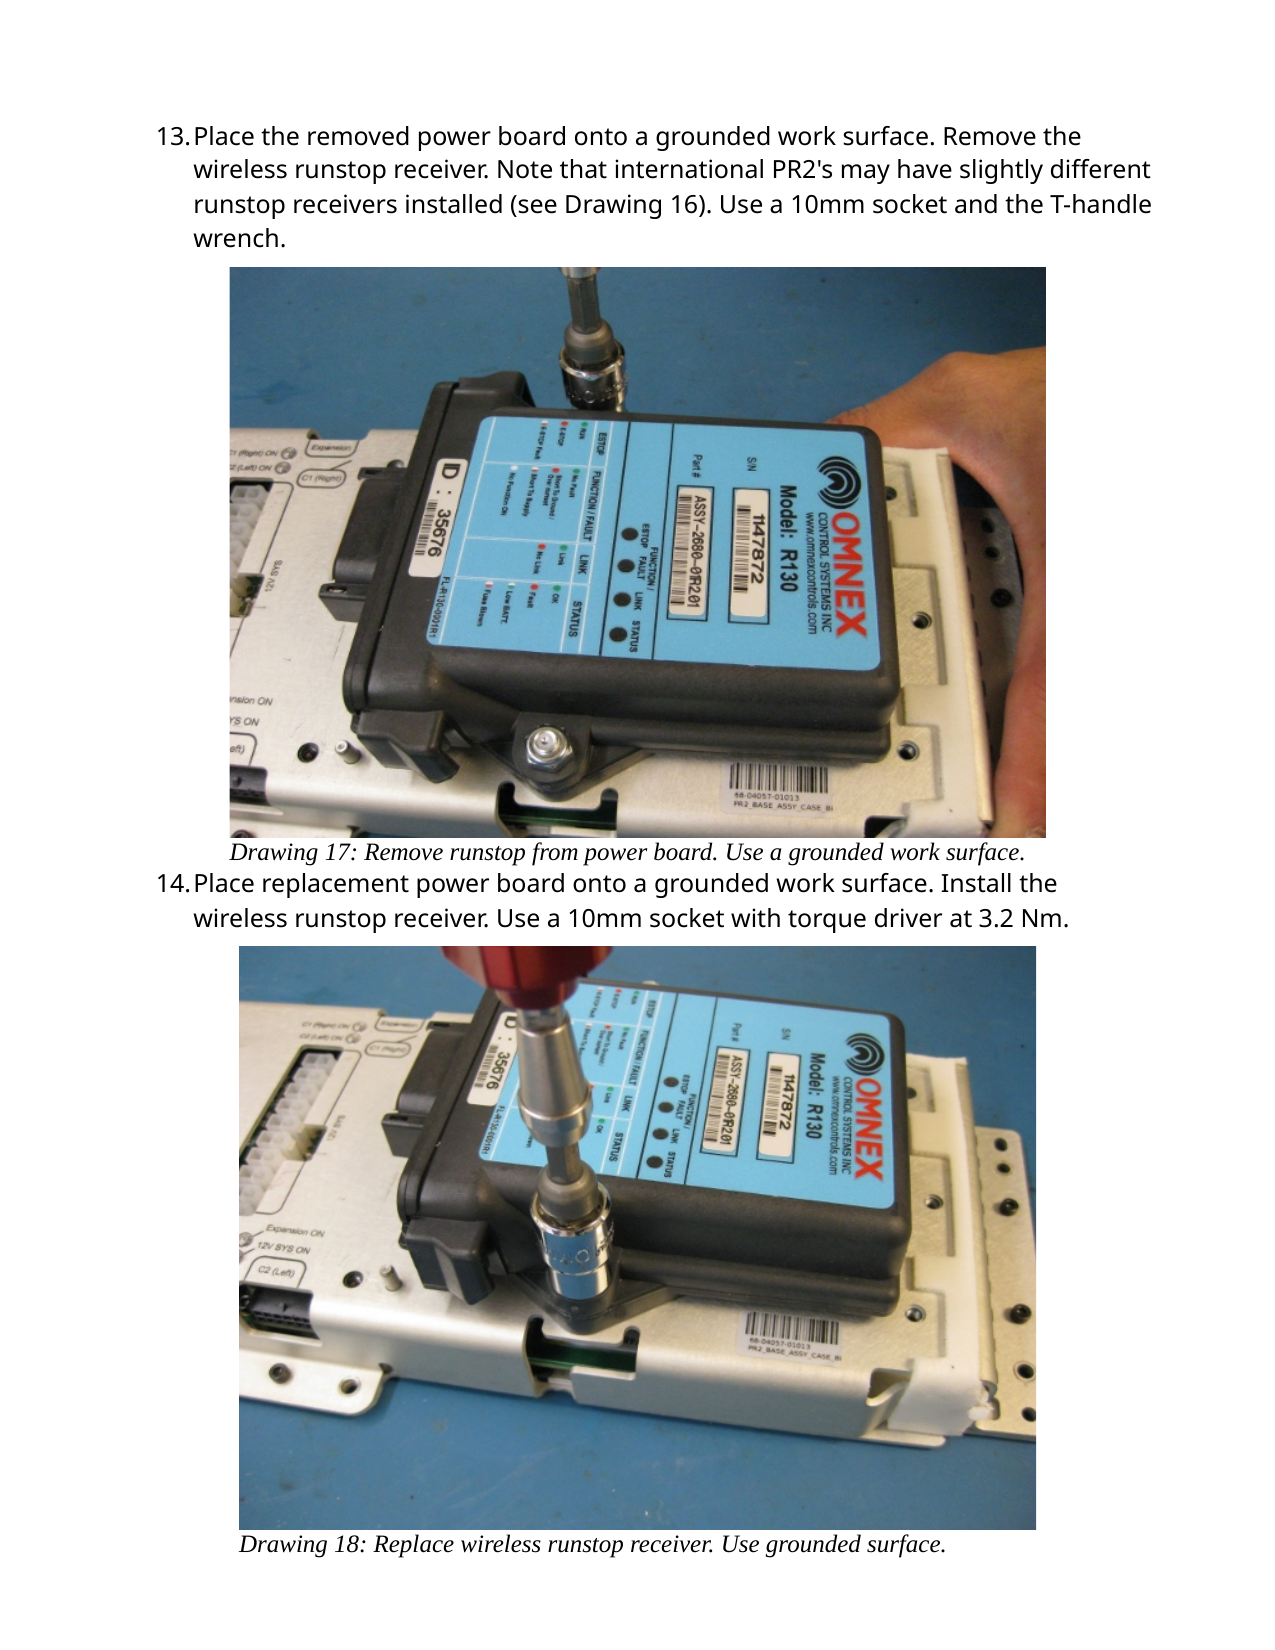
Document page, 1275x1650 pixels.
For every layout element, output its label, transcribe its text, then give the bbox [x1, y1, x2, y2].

list Place the removed power board onto a grounded work surface. Remove the wireless runstop receiver. Note that international PR2's may have slightly different runstop receivers installed (see Drawing 16). Use a 10mm socket and the T-handle wrench. [156, 118, 1157, 254]
text Drawing 18: Replace wireless runstop receiver. Use grounded surface. [239, 1530, 1036, 1558]
picture [239, 946, 1037, 1530]
list Drawing 17: Remove runstop from power board. Use a grounded work surface. [229, 838, 1046, 866]
list Place replacement power board onto a grounded work surface. Install the wireless runstop receiver. Use a 10mm socket with torque driver at 3.2 Nm. [156, 254, 1157, 934]
picture [229, 267, 1046, 838]
